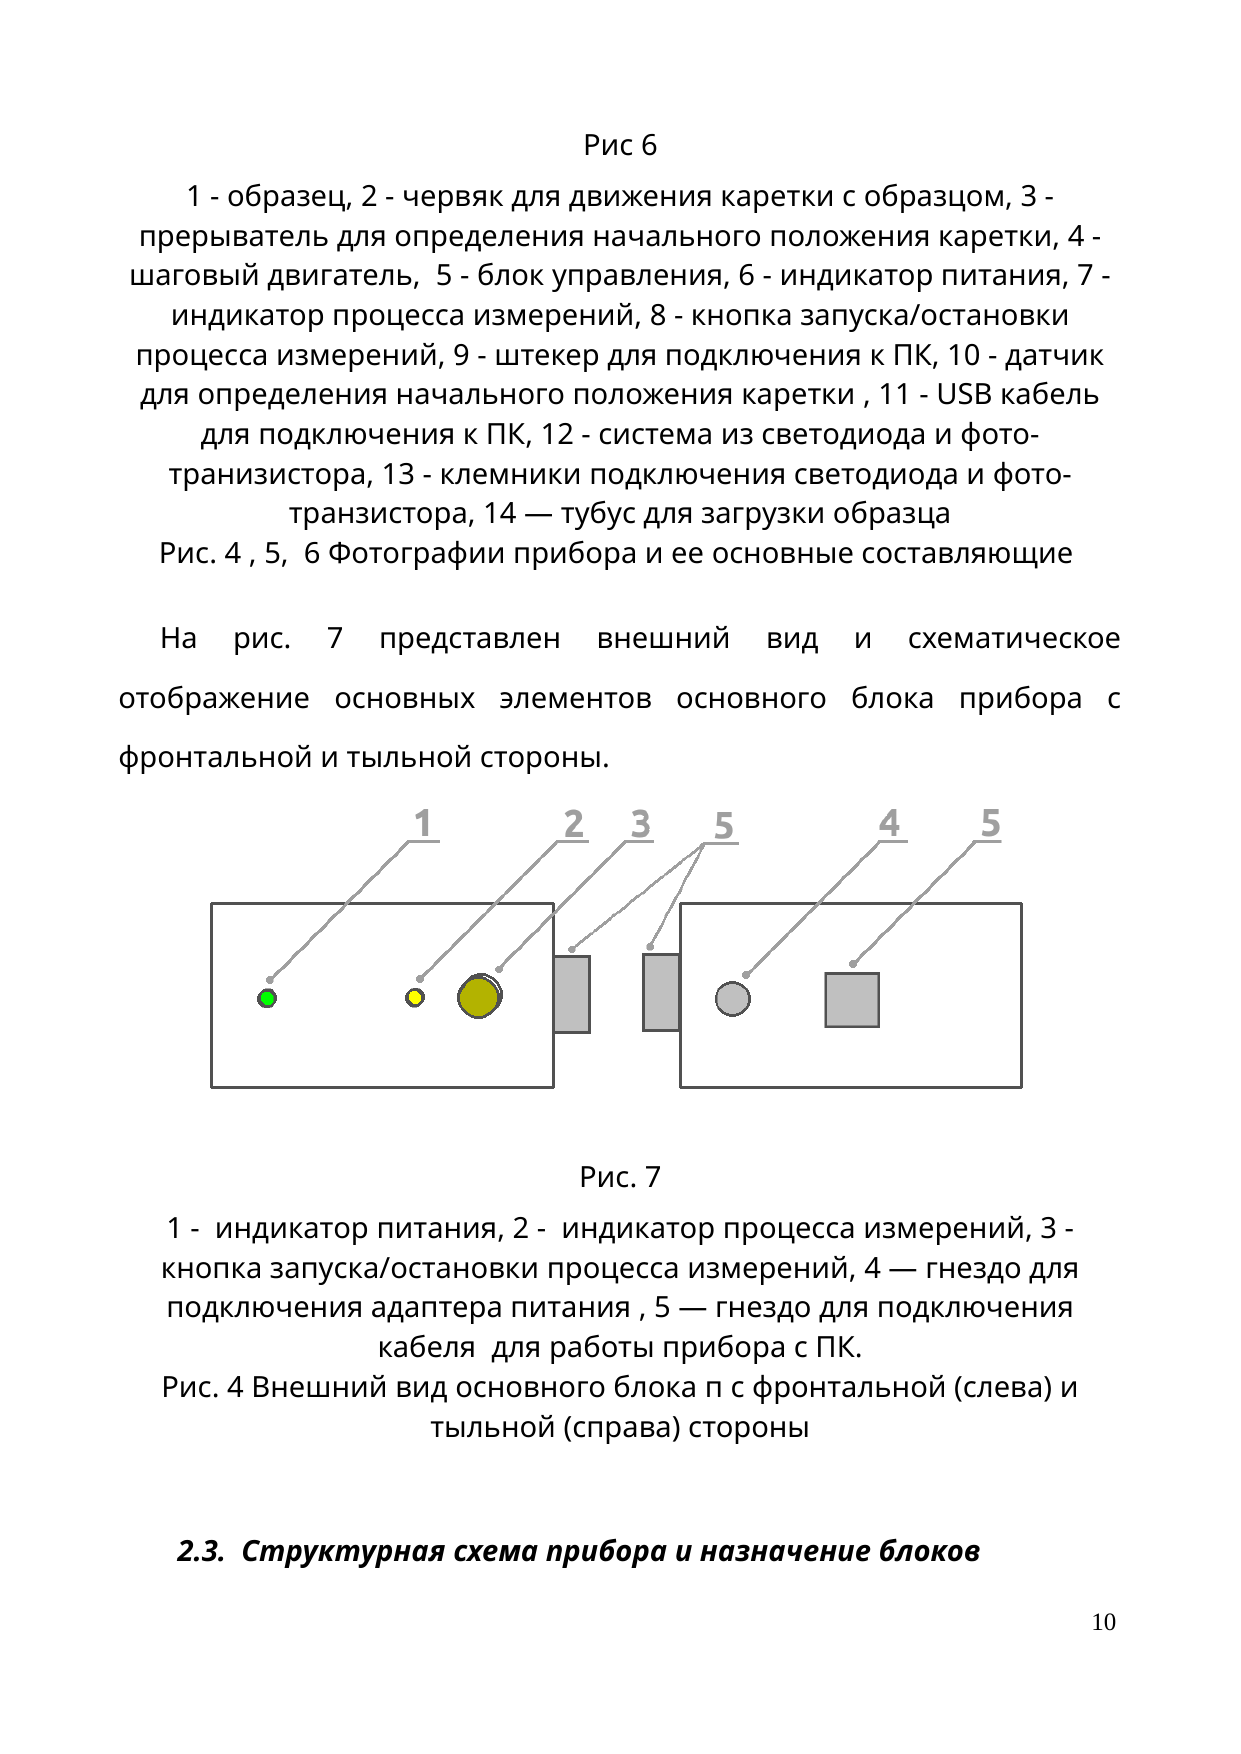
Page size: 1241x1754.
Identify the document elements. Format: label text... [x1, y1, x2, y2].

picture [203, 801, 1037, 1157]
text На рис. 7 представлен внешний вид и схематическое отображение основных элементов основного блока прибора с фронтальной и тыльной стороны. [118, 618, 1122, 776]
table_cell 1 - образец, 2 - червяк для движения каретки с образцом, 3 - прерыватель для определения начального положения каретки, 4 - шаговый двигатель, 5 - блок управления, 6 - индикатор питания, 7 - индикатор процесса измерений, 8 - кнопка запуска/остановки процесса измерений, 9 - штекер для подключения к ПК, 10 - датчик для определения начального положения каретки , 11 - USB кабель для подключения к ПК, 12 - система из светодиода и фото-транизистора, 13 - клемники подключения светодиода и фото-транзистора, 14 — тубус для загрузки образца Рис. 4 , 5, 6 Фотографии прибора и ее основные составляющие [119, 170, 1122, 578]
table_cell 1 - индикатор питания, 2 - индикатор процесса измерений, 3 - кнопка запуска/остановки процесса измерений, 4 — гнездо для подключения адаптера питания , 5 — гнездо для подключения кабеля для работы прибора с ПК. Рис. 4 Внешний вид основного блока п с фронтальной (слева) и тыльной (справа) стороны [119, 1203, 1122, 1451]
table_header Рис. 7 [119, 797, 1122, 1202]
text 2.3. Структурная схема прибора и назначение блоков [118, 1531, 1122, 1570]
table_cell Рис 6 [119, 119, 1122, 169]
